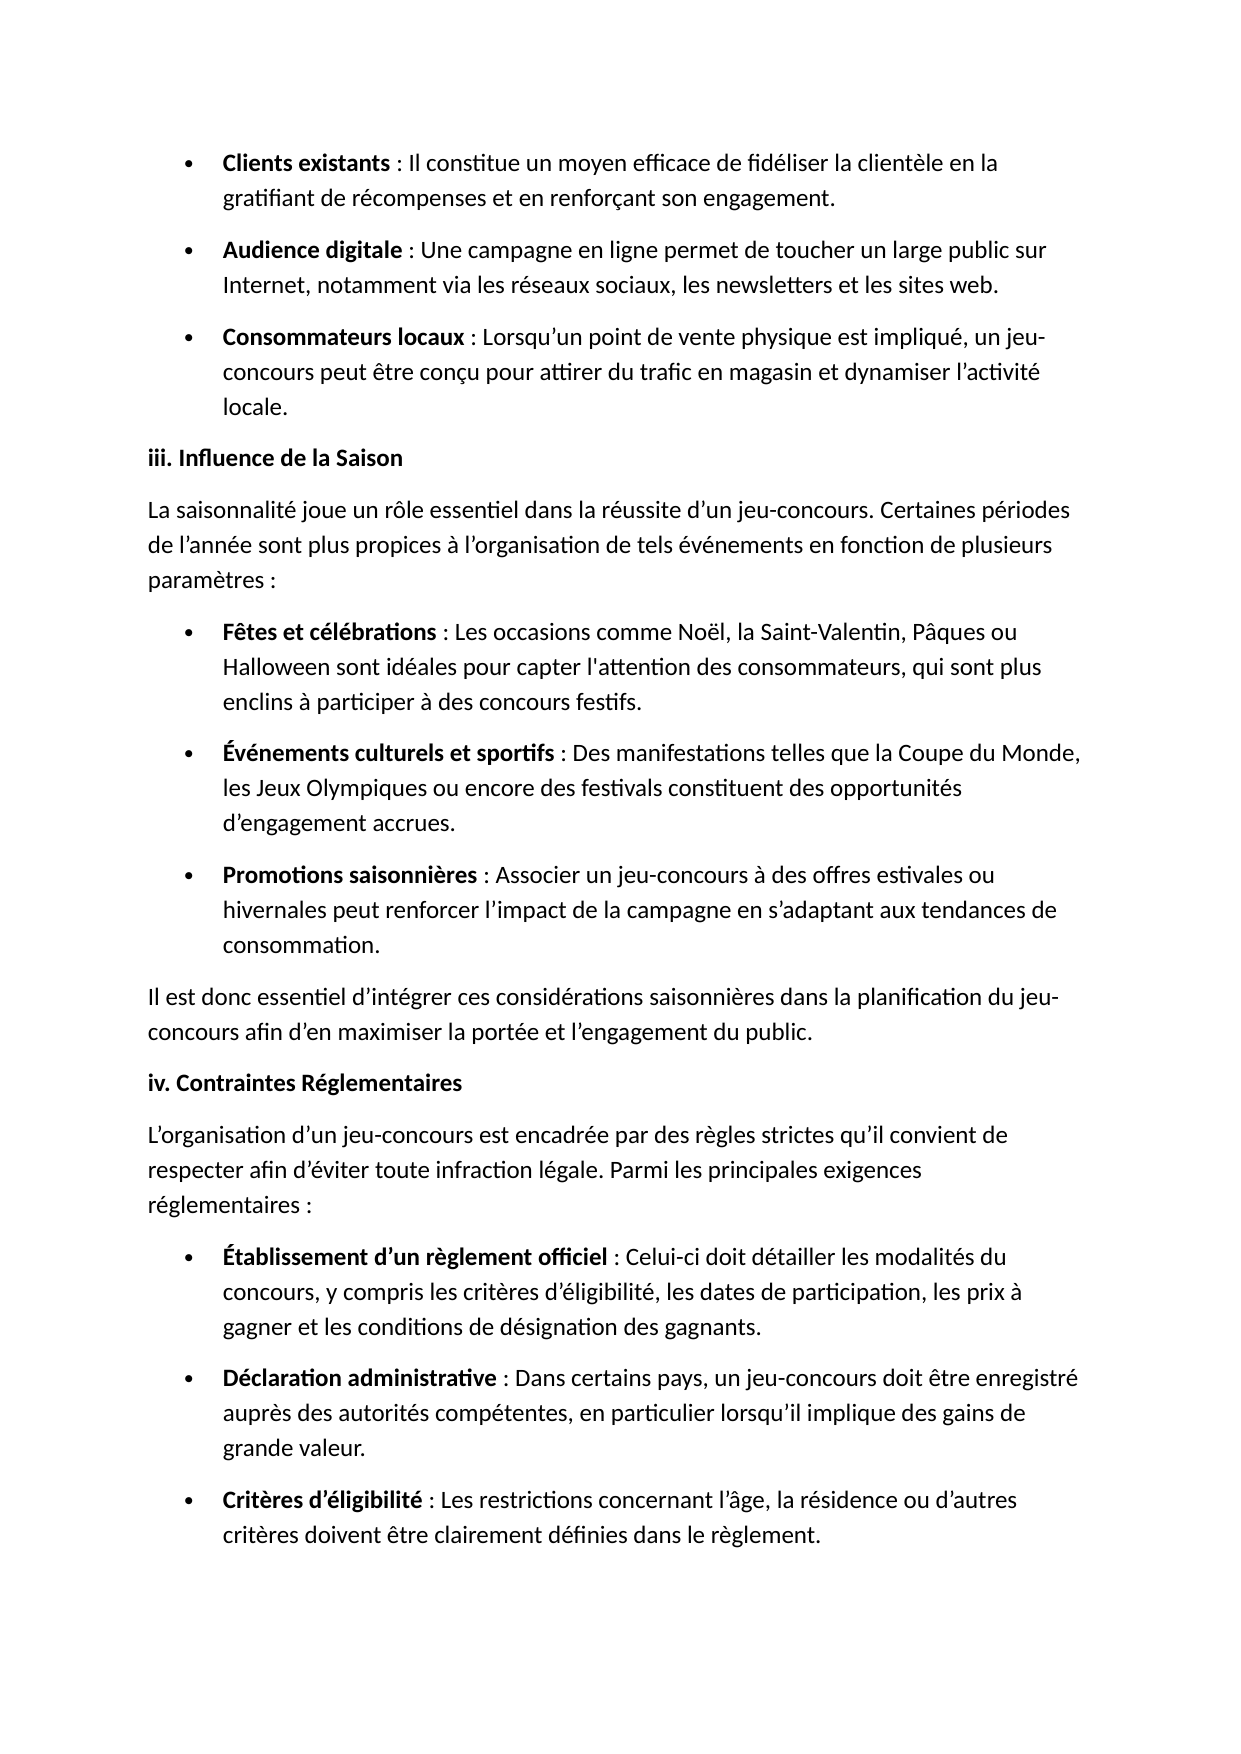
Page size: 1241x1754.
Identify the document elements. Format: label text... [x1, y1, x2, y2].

text La saisonnalité joue un rôle essentiel dans la réussite d’un jeu-concours. Certaines périodes de l’année sont plus propices à l’organisation de tels événements en fonction de plusieurs paramètres : [148, 494, 1093, 595]
list Événements culturels et sportifs : Des manifestations telles que la Coupe du Monde, les Jeux Olympiques ou encore des festivals constituent des opportunités d’engagement accrues. [185, 738, 1093, 838]
list Clients existants : Il constitue un moyen efficace de fidéliser la clientèle en la gratifiant de récompenses et en renforçant son engagement. [185, 148, 1093, 213]
list Critères d’éligibilité : Les restrictions concernant l’âge, la résidence ou d’autres critères doivent être clairement définies dans le règlement. [185, 1484, 1093, 1550]
text iii. Influence de la Saison [148, 443, 1093, 473]
text Il est donc essentiel d’intégrer ces considérations saisonnières dans la planification du jeu-concours afin d’en maximiser la portée et l’engagement du public. [148, 981, 1093, 1046]
list Consommateurs locaux : Lorsqu’un point de vente physique est impliqué, un jeu-concours peut être conçu pour attirer du trafic en magasin et dynamiser l’activité locale. [185, 321, 1093, 421]
list Fêtes et célébrations : Les occasions comme Noël, la Saint-Valentin, Pâques ou Halloween sont idéales pour capter l'attention des consommateurs, qui sont plus enclins à participer à des concours festifs. [185, 616, 1093, 716]
list Promotions saisonnières : Associer un jeu-concours à des offres estivales ou hivernales peut renforcer l’impact de la campagne en s’adaptant aux tendances de consommation. [185, 859, 1093, 960]
text L’organisation d’un jeu-concours est encadrée par des règles strictes qu’il convient de respecter afin d’éviter toute infraction légale. Parmi les principales exigences réglementaires : [148, 1119, 1093, 1220]
list Établissement d’un règlement officiel : Celui-ci doit détailler les modalités du concours, y compris les critères d’éligibilité, les dates de participation, les prix à gagner et les conditions de désignation des gagnants. [185, 1241, 1093, 1341]
list Audience digitale : Une campagne en ligne permet de toucher un large public sur Internet, notamment via les réseaux sociaux, les newsletters et les sites web. [185, 234, 1093, 300]
list Déclaration administrative : Dans certains pays, un jeu-concours doit être enregistré auprès des autorités compétentes, en particulier lorsqu’il implique des gains de grande valeur. [185, 1363, 1093, 1463]
text iv. Contraintes Réglementaires [148, 1068, 1093, 1098]
